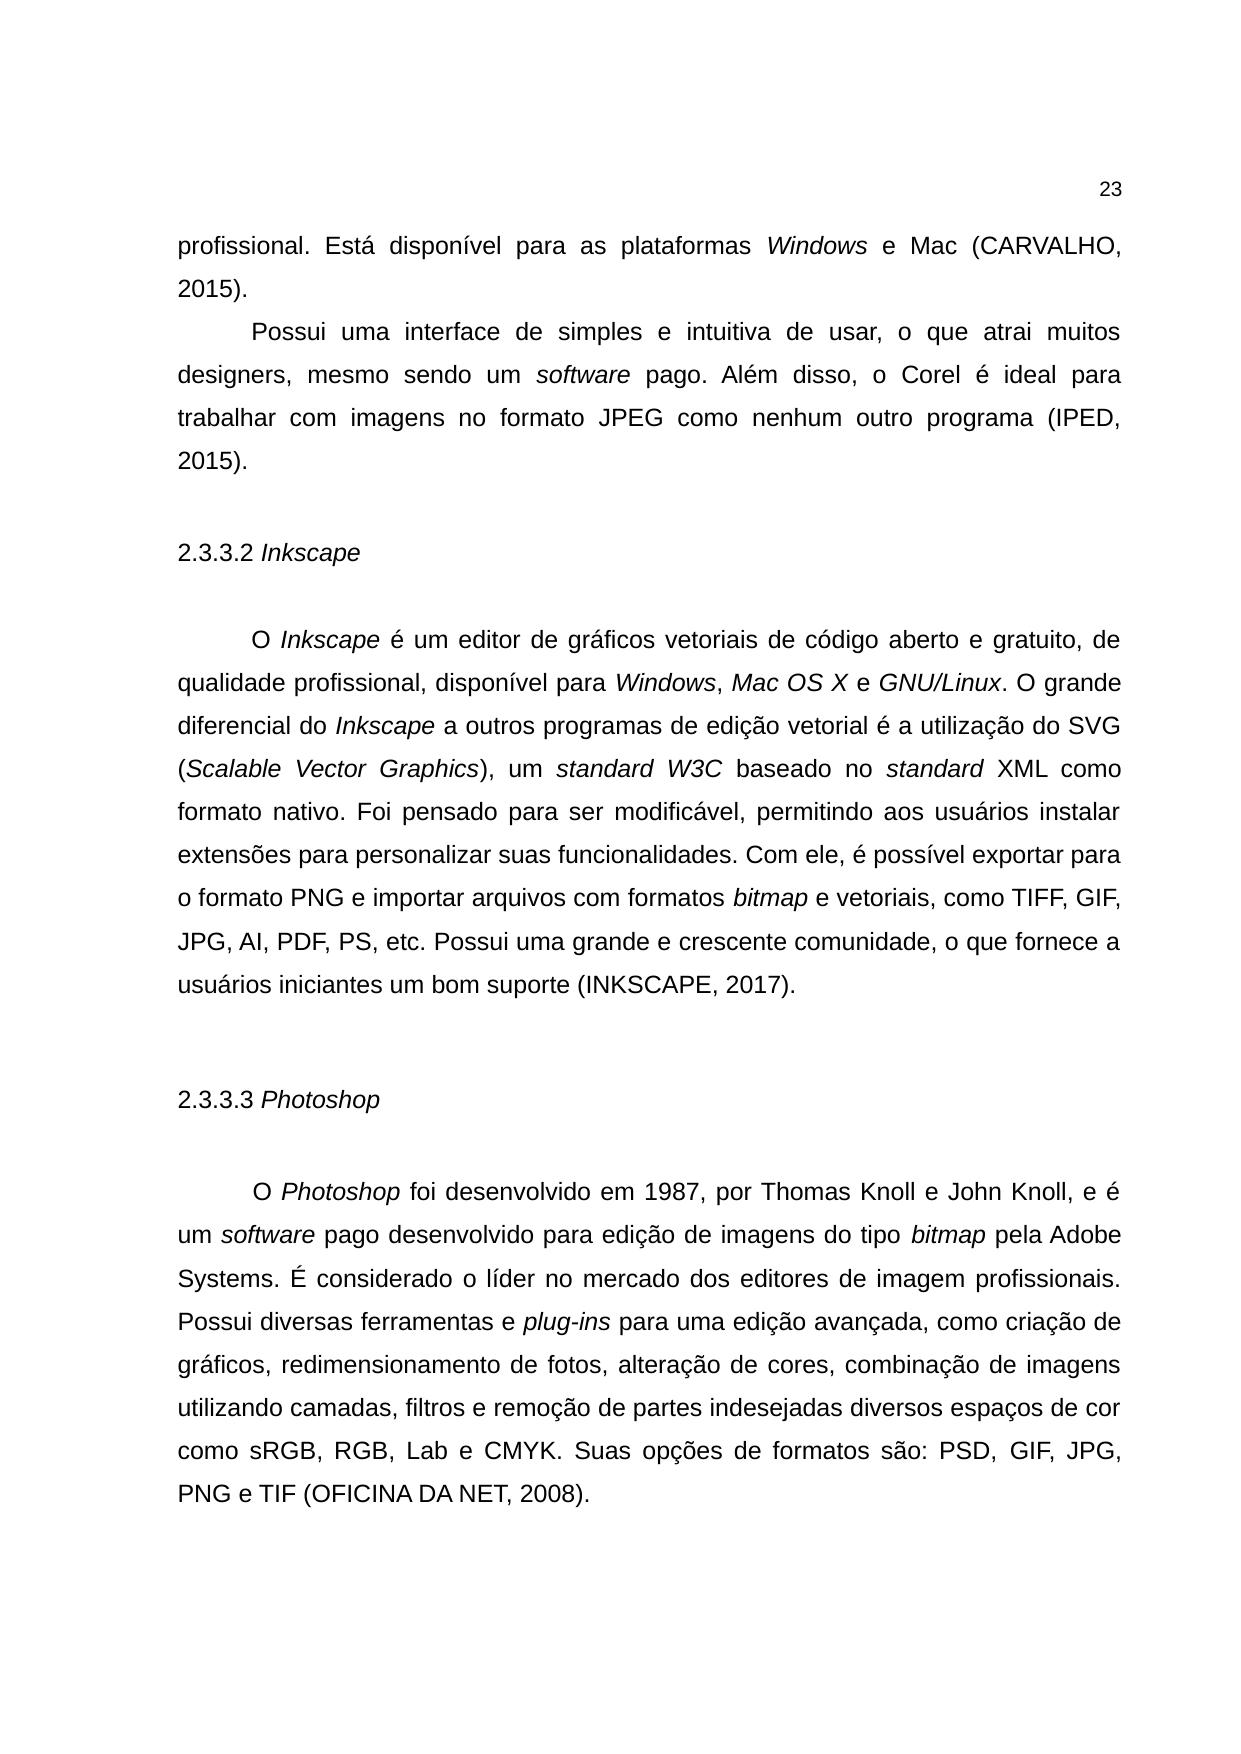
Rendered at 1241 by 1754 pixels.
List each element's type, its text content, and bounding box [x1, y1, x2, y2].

text Possui uma interface de simples e intuitiva de usar, o que atrai muitos designers, mesmo sendo um software pago. Além disso, o Corel é ideal para trabalhar com imagens no formato JPEG como nenhum outro programa (IPED, 2015). [177, 317, 1122, 475]
text O Photoshop foi desenvolvido em 1987, por Thomas Knoll e John Knoll, e é um software pago desenvolvido para edição de imagens do tipo bitmap pela Adobe Systems. É considerado o líder no mercado dos editores de imagem profissionais. Possui diversas ferramentas e plug-ins para uma edição avançada, como criação de gráficos, redimensionamento de fotos, alteração de cores, combinação de imagens utilizando camadas, filtros e remoção de partes indesejadas diversos espaços de cor como sRGB, RGB, Lab e CMYK. Suas opções de formatos são: PSD, GIF, JPG, PNG e TIF (OFICINA DA NET, 2008). [177, 1177, 1122, 1508]
text O Inkscape é um editor de gráficos vetoriais de código aberto e gratuito, de qualidade profissional, disponível para Windows, Mac OS X e GNU/Linux. O grande diferencial do Inkscape a outros programas de edição vetorial é a utilização do SVG (Scalable Vector Graphics), um standard W3C baseado no standard XML como formato nativo. Foi pensado para ser modificável, permitindo aos usuários instalar extensões para personalizar suas funcionalidades. Com ele, é possível exportar para o formato PNG e importar arquivos com formatos bitmap e vetoriais, como TIFF, GIF, JPG, AI, PDF, PS, etc. Possui uma grande e crescente comunidade, o que fornece a usuários iniciantes um bom suporte (INKSCAPE, 2017). [177, 582, 1122, 998]
text profissional. Está disponível para as plataformas Windows e Mac (CARVALHO, 2015). [177, 231, 1122, 302]
subtitle 2.3.3.2 Inkscape [177, 538, 1122, 567]
subtitle 2.3.3.3 Photoshop [177, 1085, 1122, 1114]
